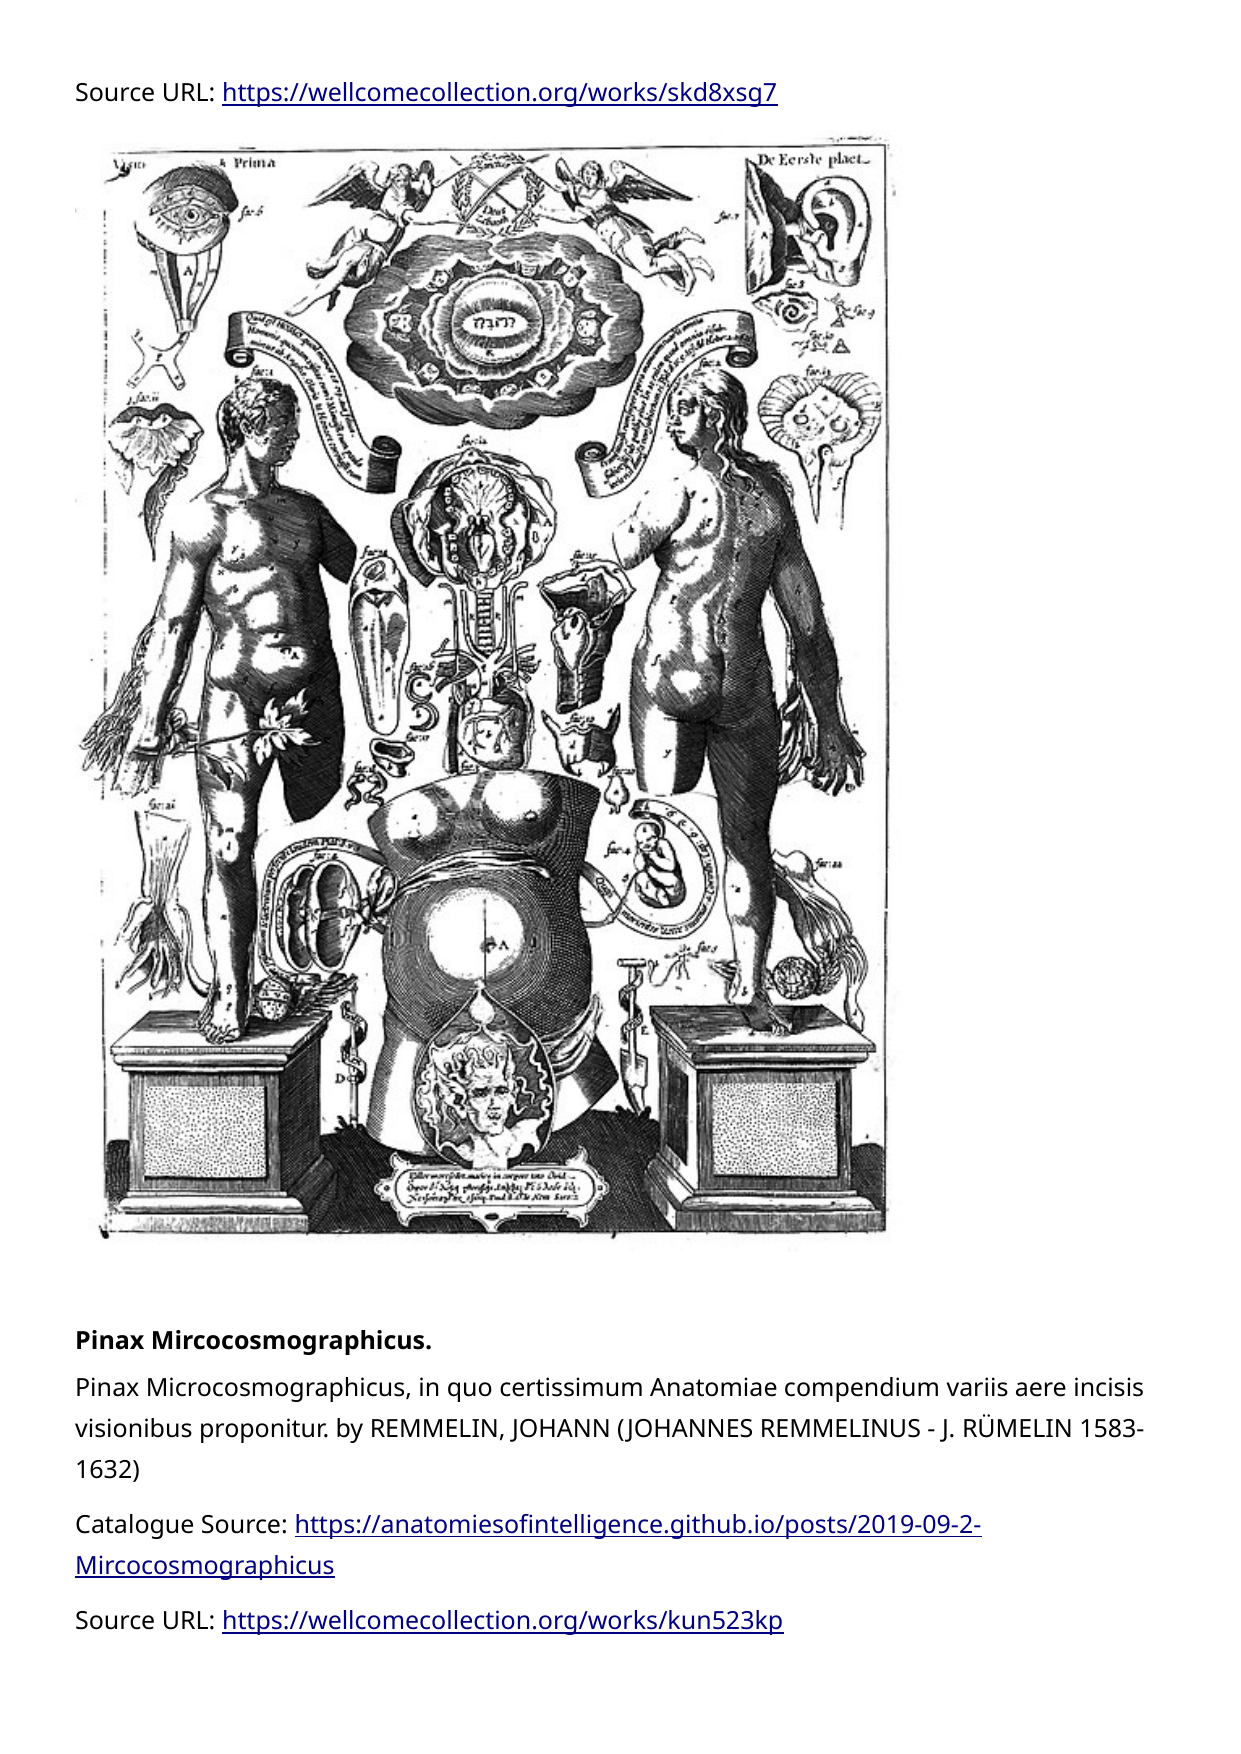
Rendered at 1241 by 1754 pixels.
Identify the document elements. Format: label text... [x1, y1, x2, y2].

picture [75, 130, 904, 1252]
text Pinax Microcosmographicus, in quo certissimum Anatomiae compendium variis aere incisis visionibus proponitur. by REMMELIN, JOHANN (JOHANNES REMMELINUS - J. RÜMELIN 1583-1632) [75, 1369, 1165, 1485]
text Source URL: https://wellcomecollection.org/works/skd8xsg7 [75, 75, 1165, 109]
text Catalogue Source: https://anatomiesofintelligence.github.io/posts/2019-09-2-Mircocosmographicus [75, 1507, 1165, 1582]
text Source URL: https://wellcomecollection.org/works/kun523kp [75, 1603, 1165, 1637]
subtitle Pinax Mircocosmographicus. [75, 1323, 1165, 1357]
